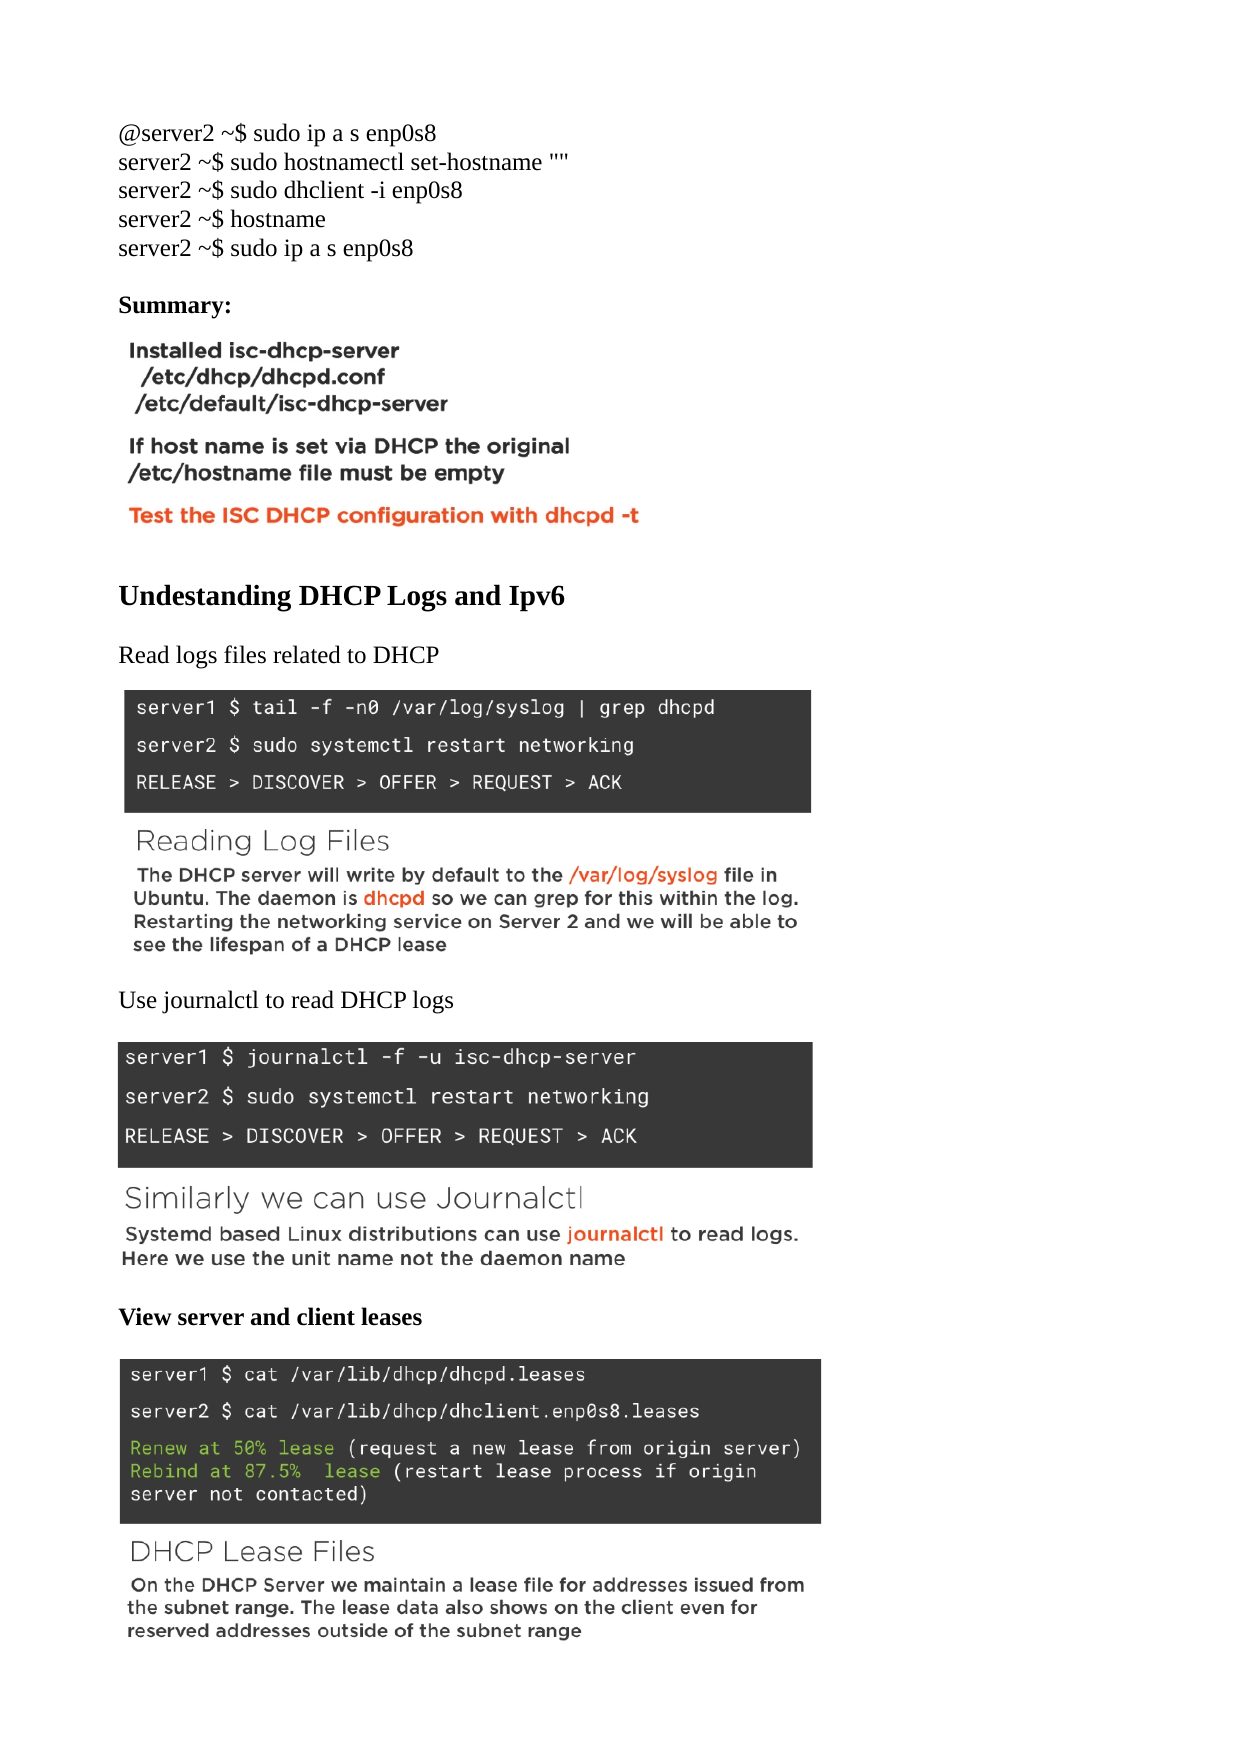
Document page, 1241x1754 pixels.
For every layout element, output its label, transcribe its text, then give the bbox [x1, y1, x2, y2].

picture [124, 690, 812, 968]
picture [117, 1042, 813, 1277]
text @server2 ~$ sudo ip a s enp0s8 [118, 118, 1122, 147]
text server2 ~$ hostname [118, 204, 1122, 233]
text Read logs files related to DHCP [118, 640, 1122, 669]
text Summary: [118, 291, 1122, 319]
text server2 ~$ sudo hostnamectl set-hostname "" [118, 147, 1122, 176]
text Undestanding DHCP Logs and Ipv6 [118, 578, 1122, 612]
picture [119, 1359, 822, 1654]
text server2 ~$ sudo dhclient -i enp0s8 [118, 176, 1122, 204]
picture [120, 333, 650, 536]
text Use journalctl to read DHCP logs [118, 985, 1122, 1014]
text server2 ~$ sudo ip a s enp0s8 [118, 233, 1122, 262]
text View server and client leases [118, 1302, 1122, 1330]
